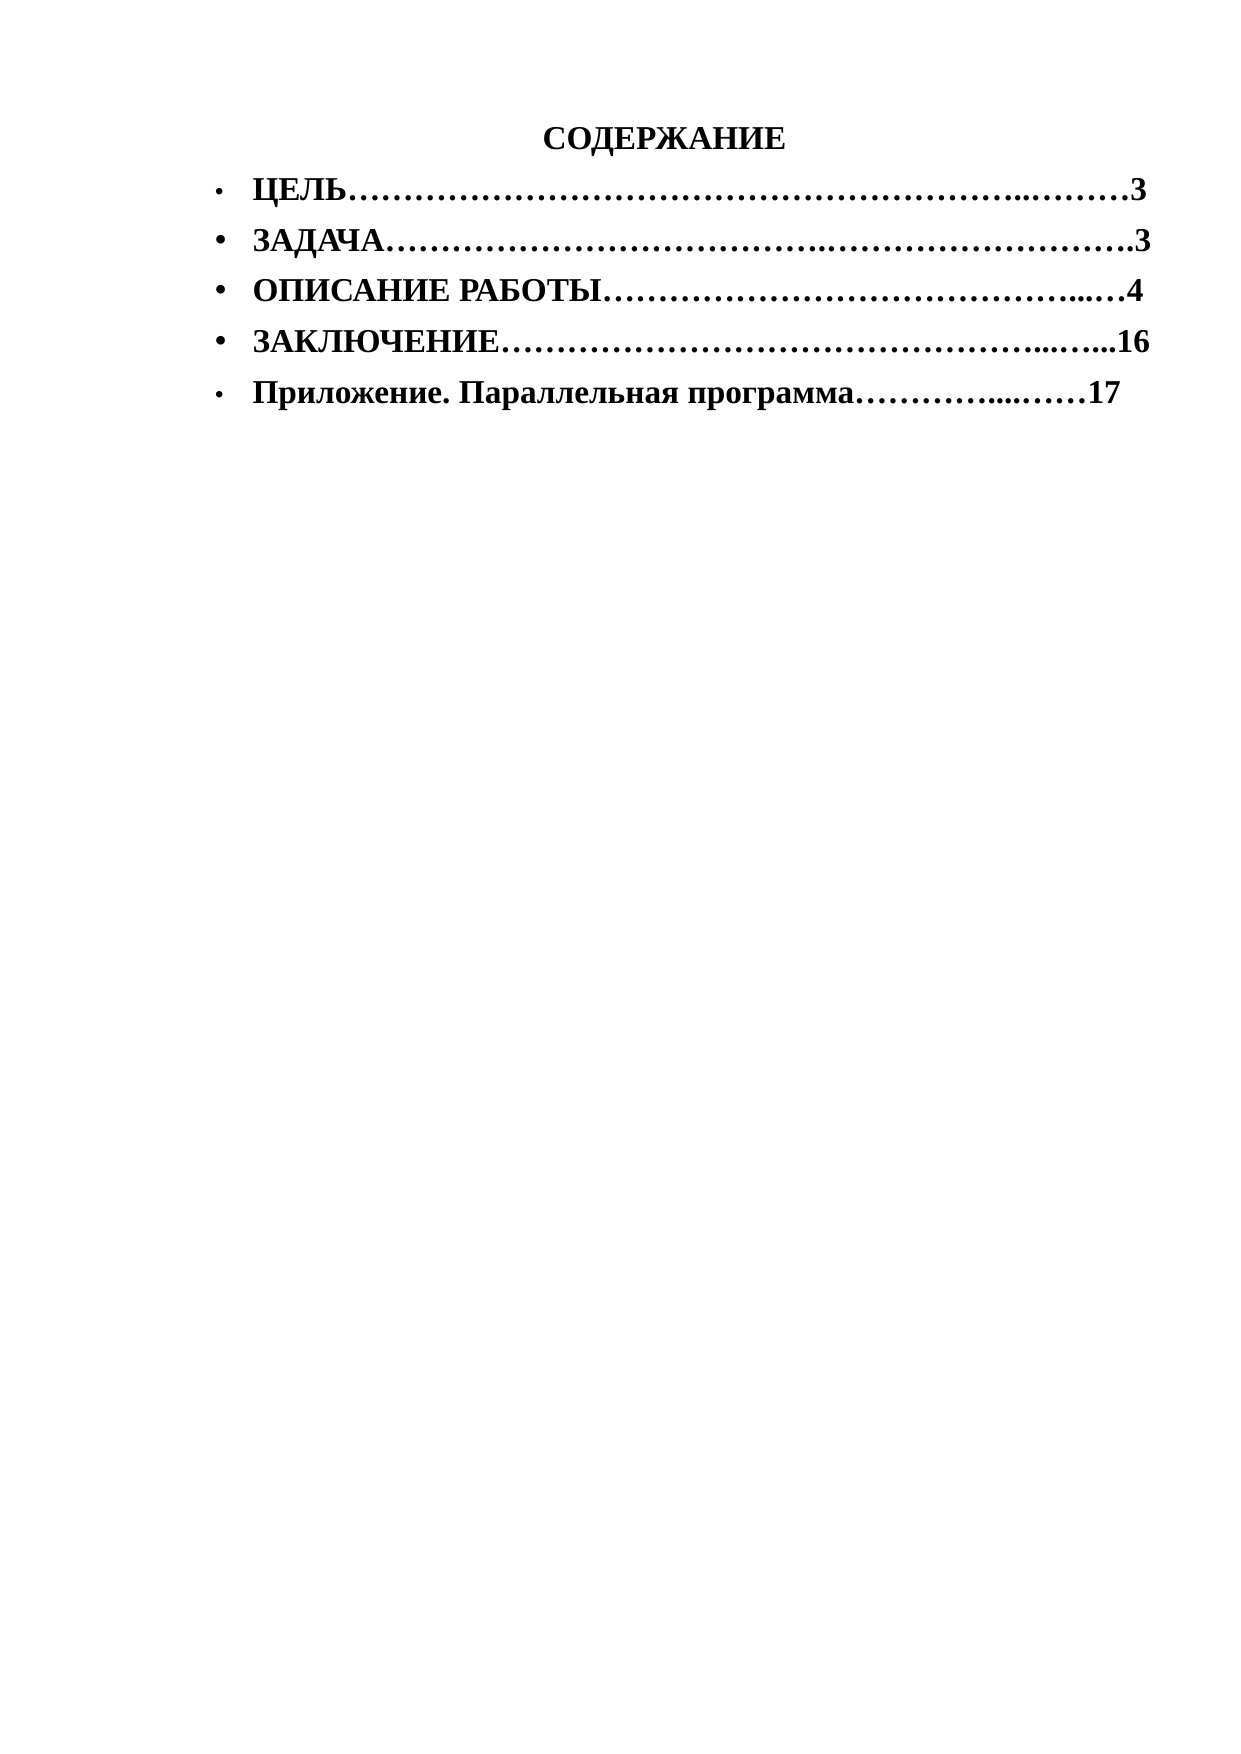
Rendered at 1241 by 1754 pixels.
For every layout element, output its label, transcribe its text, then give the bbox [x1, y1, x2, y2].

list ЗАДАЧА………………………………….……………………….3 [215, 220, 1152, 258]
list ЦЕЛЬ……………………………………………………..………3 [215, 169, 1152, 207]
list ОПИСАНИЕ РАБОТЫ……………………………………...…4 [215, 271, 1152, 309]
text СОДЕРЖАНИЕ [177, 118, 1152, 156]
list Приложение. Параллельная программа…………....……17 [215, 372, 1152, 411]
list ЗАКЛЮЧЕНИЕ…………………………………………...…...16 [215, 321, 1152, 360]
